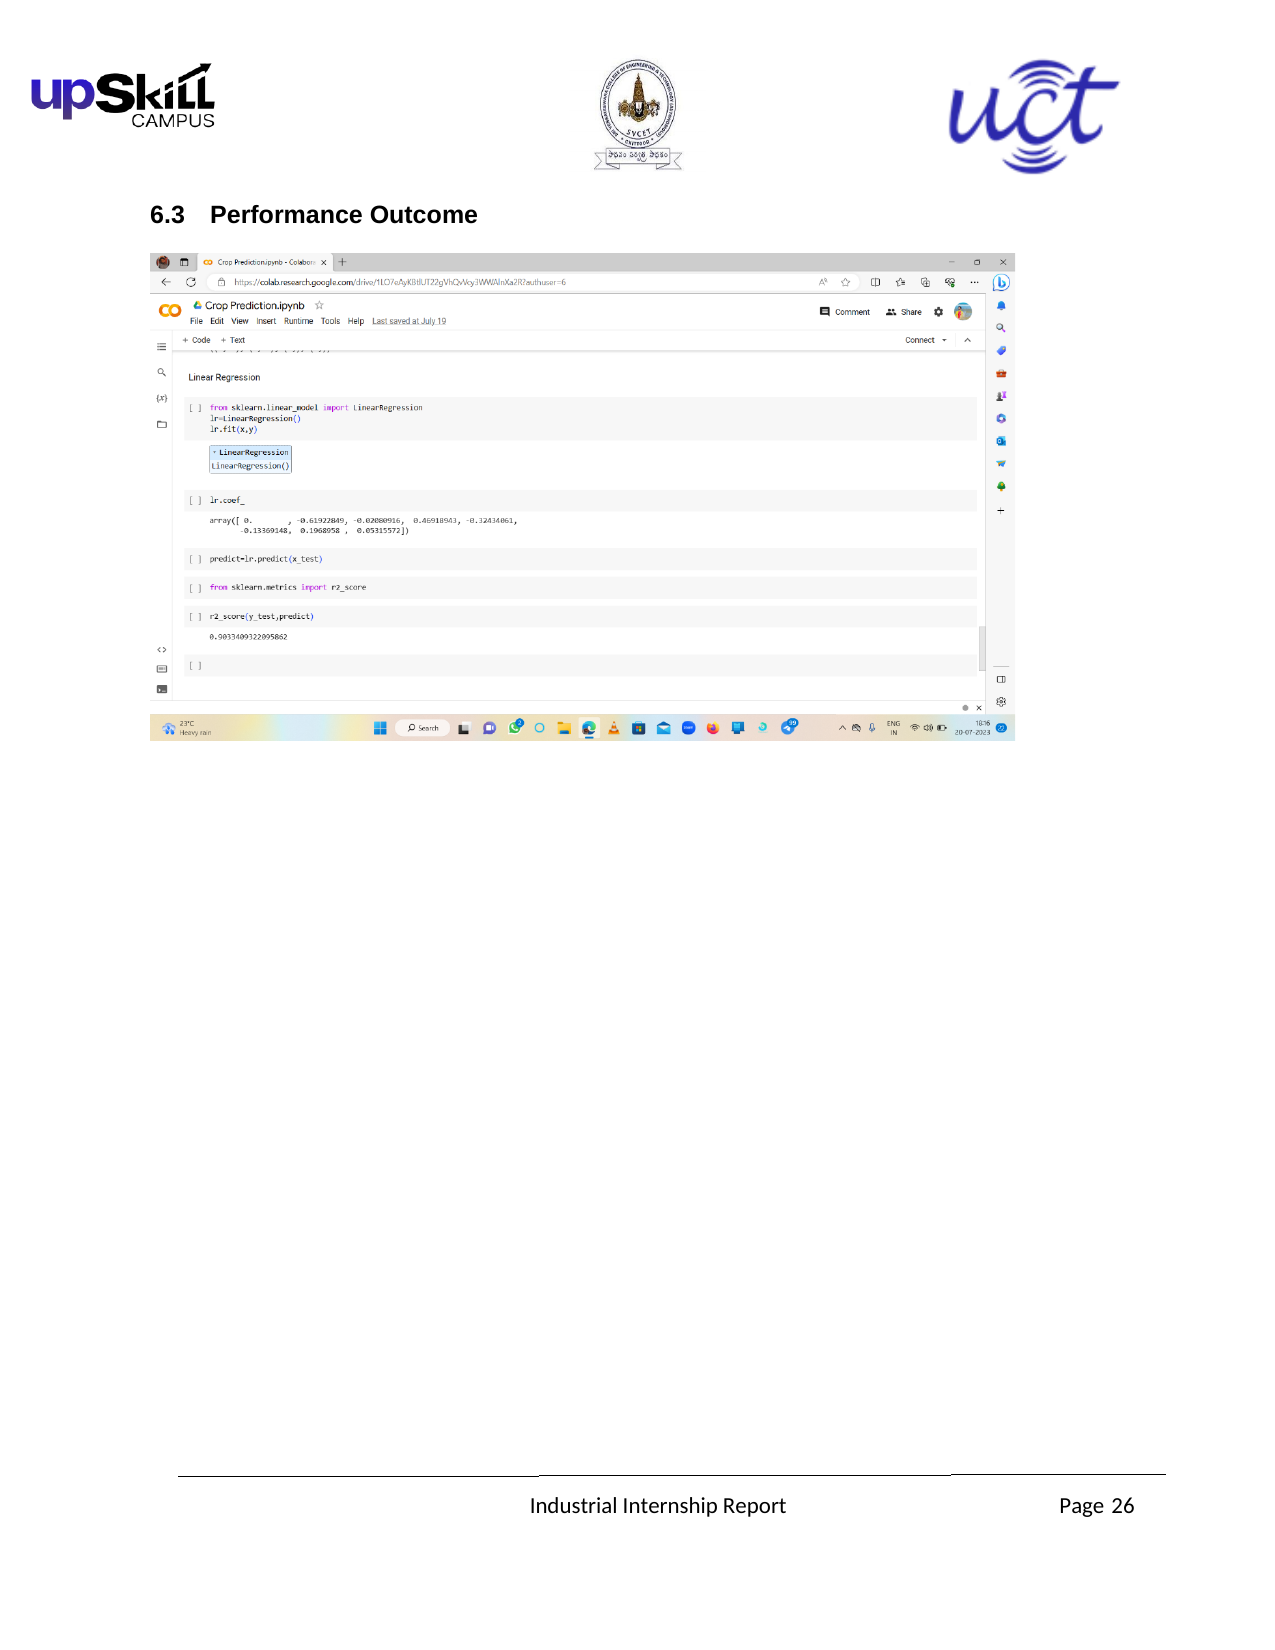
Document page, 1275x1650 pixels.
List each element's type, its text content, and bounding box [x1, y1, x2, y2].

subtitle Performance Outcome [150, 204, 1134, 229]
